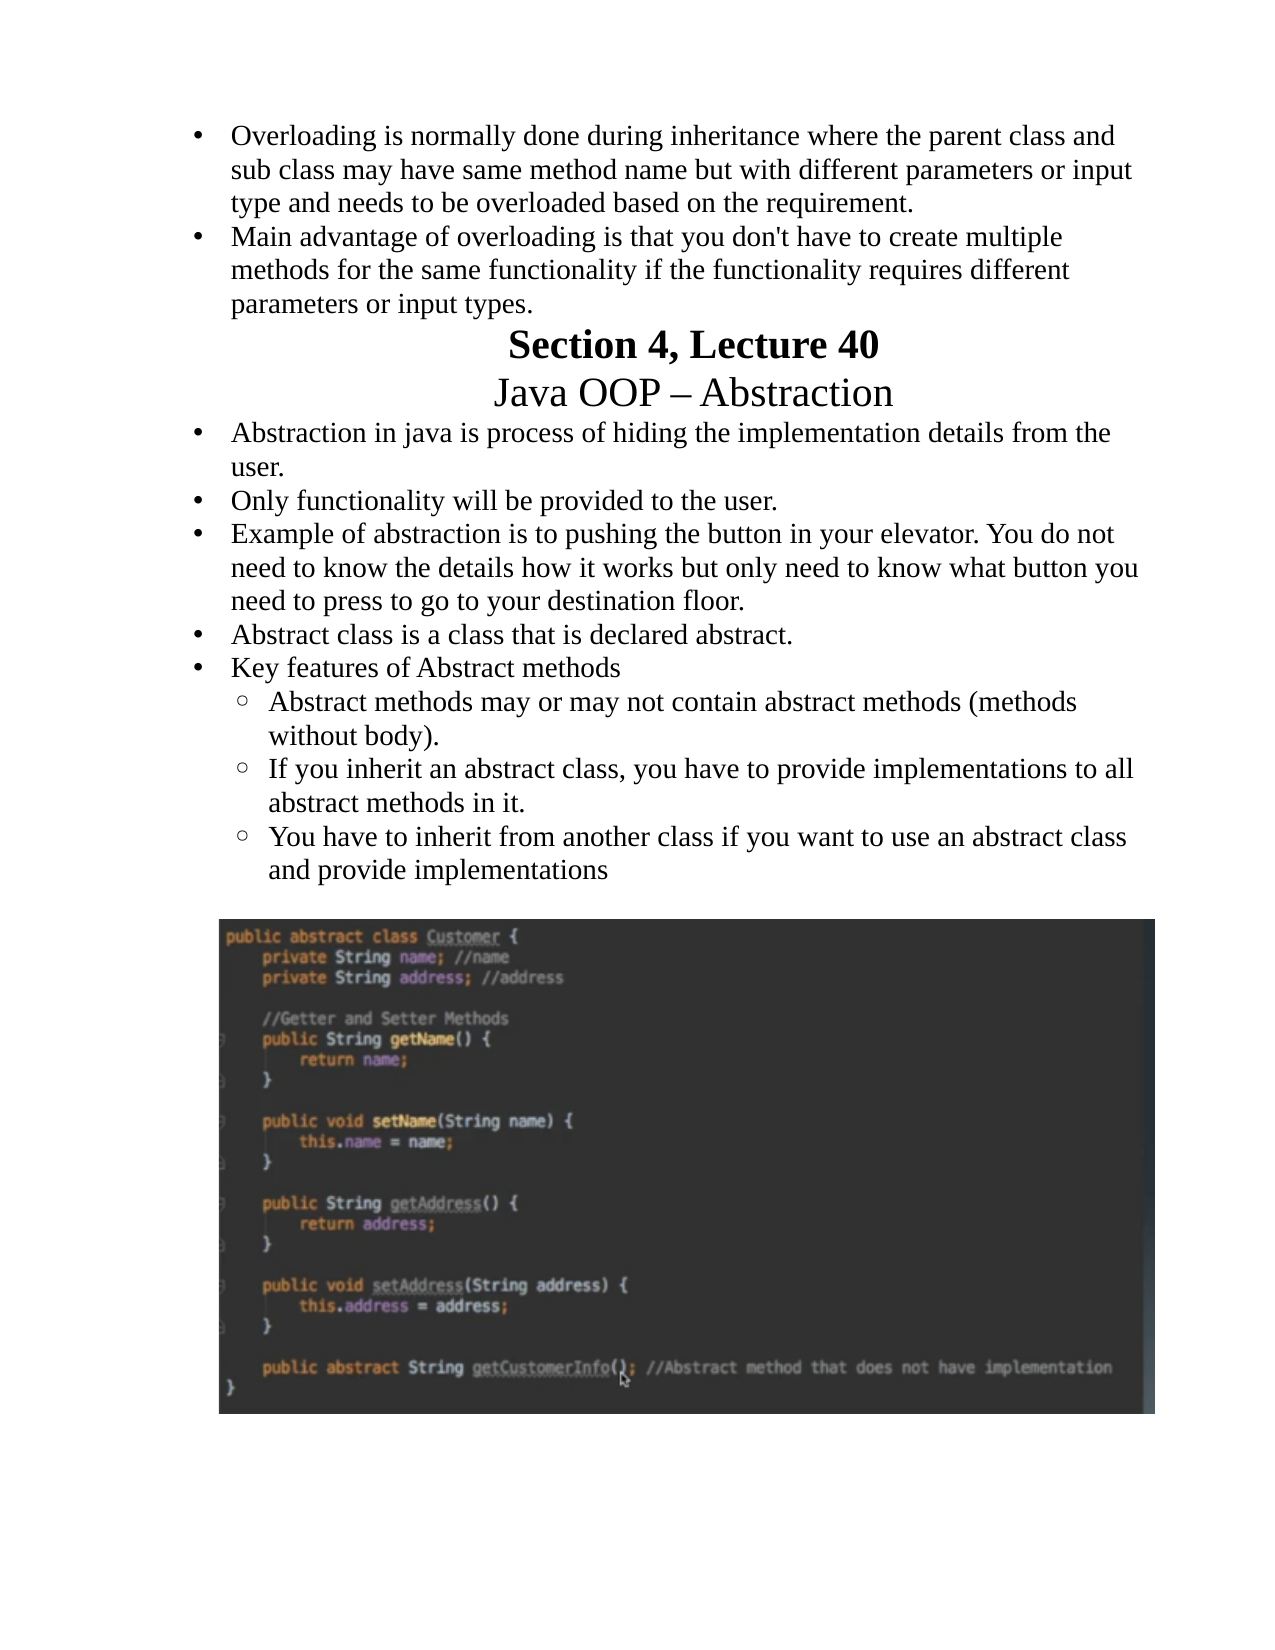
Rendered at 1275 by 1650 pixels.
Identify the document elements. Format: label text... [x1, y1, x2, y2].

list Abstract methods may or may not contain abstract methods (methods without body). [231, 684, 1157, 751]
list Main advantage of overloading is that you don't have to create multiple methods for the same functionality if the functionality requires different parameters or input types. [193, 219, 1157, 319]
list Overloading is normally done during inheritance where the parent class and sub class may have same method name but with different parameters or input type and needs to be overloaded based on the requirement. [193, 118, 1157, 219]
picture [218, 919, 1155, 1414]
list Section 4, Lecture 40 [193, 319, 1157, 367]
list If you inherit an abstract class, you have to provide implementations to all abstract methods in it. [231, 751, 1157, 819]
list Java OOP – Abstraction [193, 367, 1157, 415]
list Example of abstraction is to pushing the button in your elevator. You do not need to know the details how it works but only need to know what button you need to press to go to your destination floor. [193, 516, 1157, 617]
list Only functionality will be provided to the user. [193, 483, 1157, 516]
list Abstract class is a class that is declared abstract. [193, 617, 1157, 651]
list You have to inherit from another class if you want to use an abstract class and provide implementations [231, 819, 1157, 886]
list Abstraction in java is process of hiding the implementation details from the user. [193, 415, 1157, 483]
list Key features of Abstract methods [193, 651, 1157, 684]
